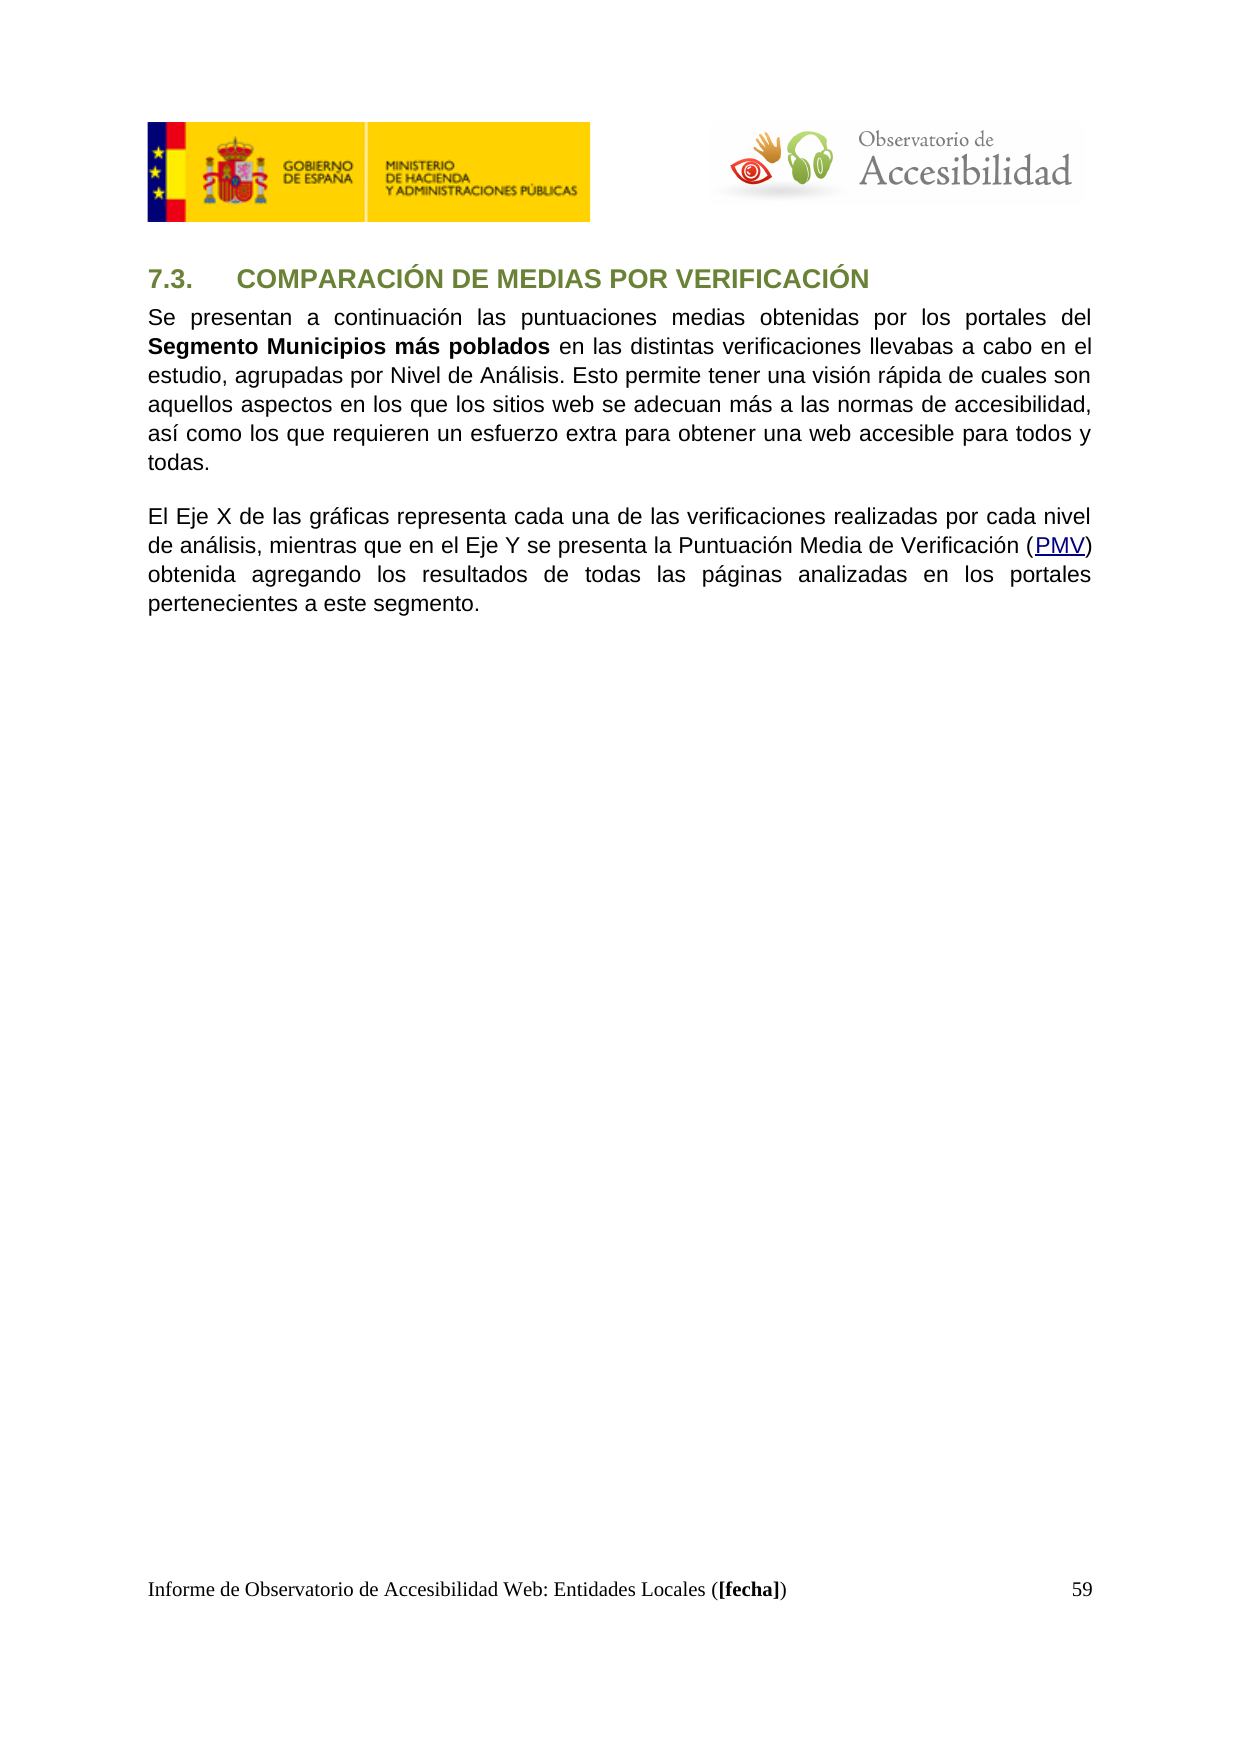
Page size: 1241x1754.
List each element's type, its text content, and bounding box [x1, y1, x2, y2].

text El Eje X de las gráficas representa cada una de las verificaciones realizadas por cada nivel de análisis, mientras que en el Eje Y se presenta la Puntuación Media de Verificación (PMV) obtenida agregando los resultados de todas las páginas analizadas en los portales pertenecientes a este segmento. [148, 503, 1092, 616]
picture [147, 122, 591, 222]
list Comparación de medias por verificación [148, 263, 1092, 294]
text Se presentan a continuación las puntuaciones medias obtenidas por los portales del Segmento Municipios más poblados en las distintas verificaciones llevabas a cabo en el estudio, agrupadas por Nivel de Análisis. Esto permite tener una visión rápida de cuales son aquellos aspectos en los que los sitios web se adecuan más a las normas de accesibilidad, así como los que requieren un esfuerzo extra para obtener una web accesible para todos y todas. [148, 304, 1092, 475]
picture [710, 122, 1086, 205]
